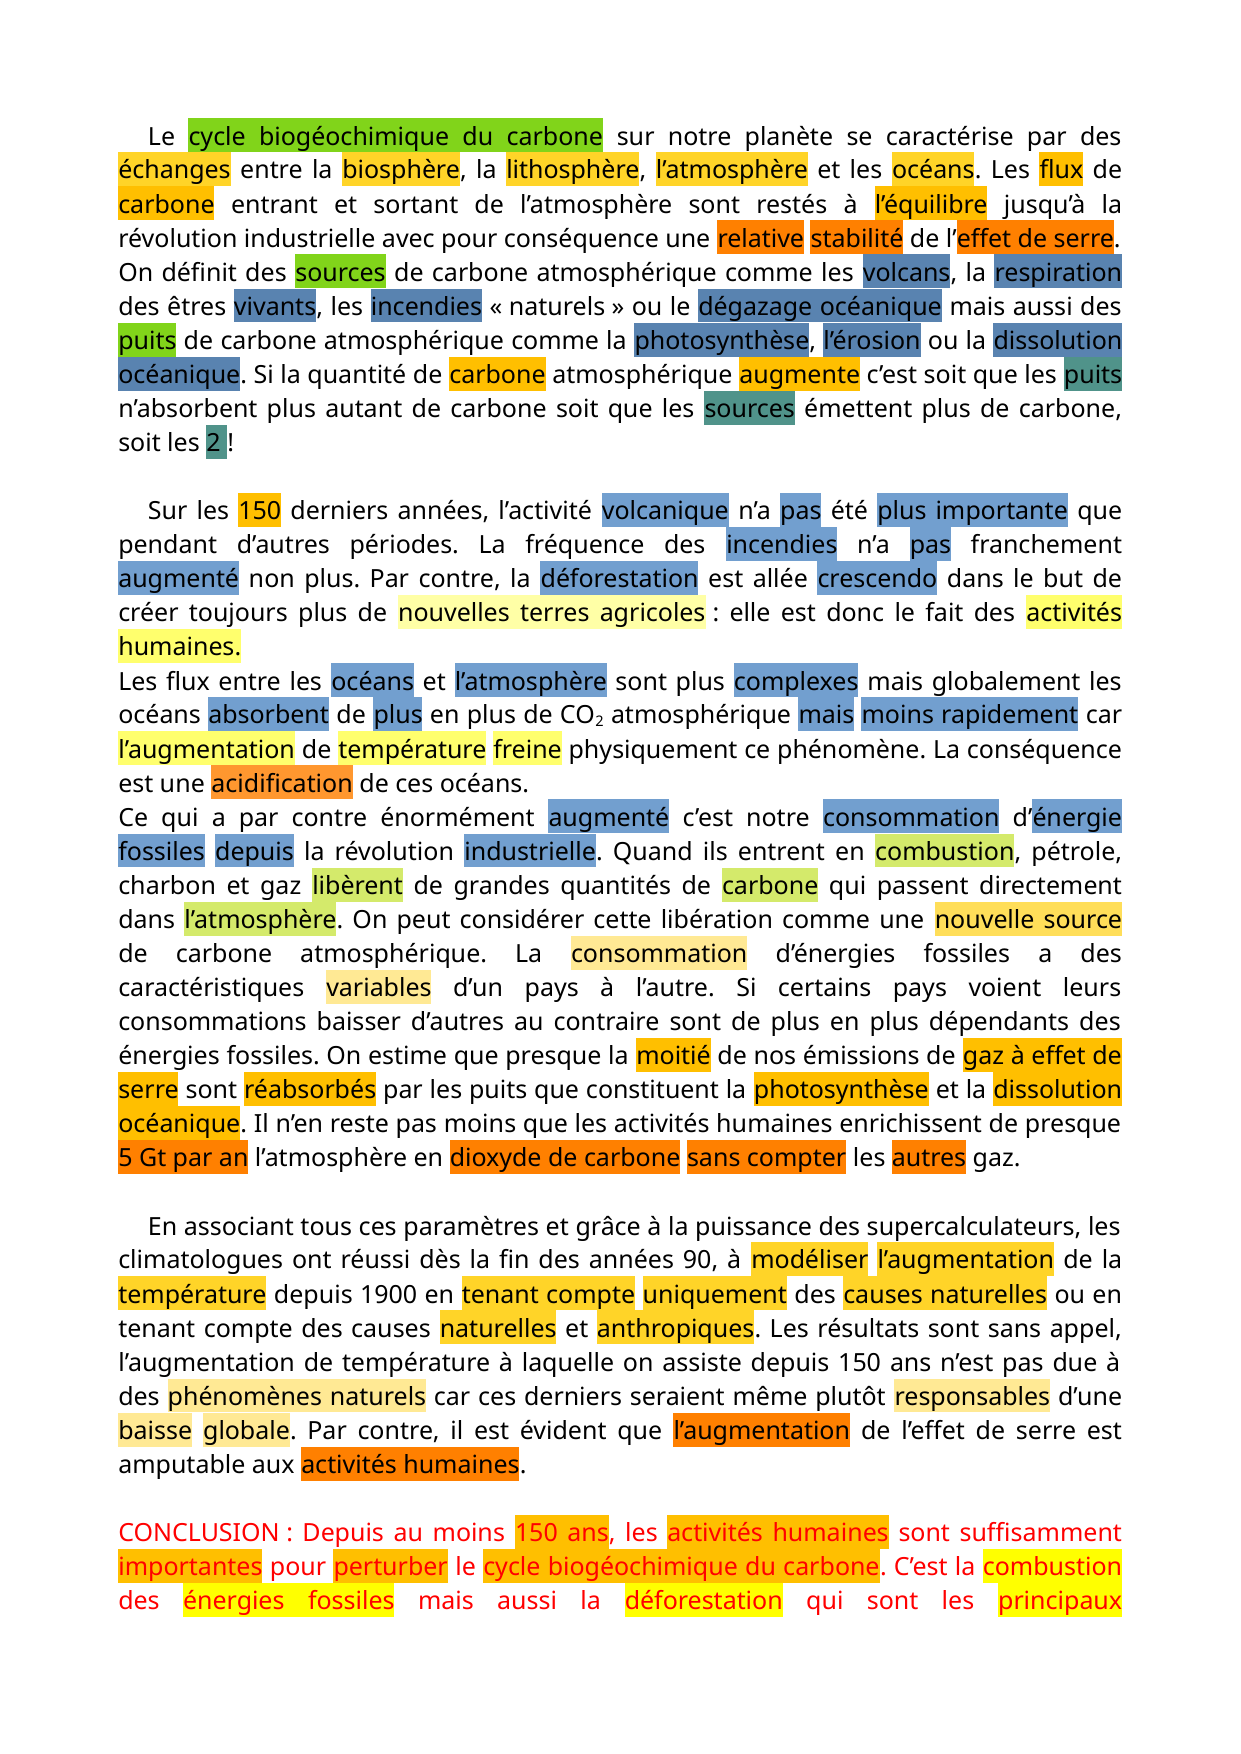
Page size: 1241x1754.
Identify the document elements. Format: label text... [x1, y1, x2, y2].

list CONCLUSION : Depuis au moins 150 ans, les activités humaines sont suffisamment importantes pour perturber le cycle biogéochimique du carbone. C’est la combustion des énergies fossiles mais aussi la déforestation qui sont les principaux [118, 1515, 1122, 1617]
text En associant tous ces paramètres et grâce à la puissance des supercalculateurs, les climatologues ont réussi dès la fin des années 90, à modéliser l’augmentation de la température depuis 1900 en tenant compte uniquement des causes naturelles ou en tenant compte des causes naturelles et anthropiques. Les résultats sont sans appel, l’augmentation de température à laquelle on assiste depuis 150 ans n’est pas due à des phénomènes naturels car ces derniers seraient même plutôt responsables d’une baisse globale. Par contre, il est évident que l’augmentation de l’effet de serre est amputable aux activités humaines. [118, 1208, 1122, 1481]
text Ce qui a par contre énormément augmenté c’est notre consommation d’énergie fossiles depuis la révolution industrielle. Quand ils entrent en combustion, pétrole, charbon et gaz libèrent de grandes quantités de carbone qui passent directement dans l’atmosphère. On peut considérer cette libération comme une nouvelle source de carbone atmosphérique. La consommation d’énergies fossiles a des caractéristiques variables d’un pays à l’autre. Si certains pays voient leurs consommations baisser d’autres au contraire sont de plus en plus dépendants des énergies fossiles. On estime que presque la moitié de nos émissions de gaz à effet de serre sont réabsorbés par les puits que constituent la photosynthèse et la dissolution océanique. Il n’en reste pas moins que les activités humaines enrichissent de presque 5 Gt par an l’atmosphère en dioxyde de carbone sans compter les autres gaz. [118, 799, 1122, 1174]
text Le cycle biogéochimique du carbone sur notre planète se caractérise par des échanges entre la biosphère, la lithosphère, l’atmosphère et les océans. Les flux de carbone entrant et sortant de l’atmosphère sont restés à l’équilibre jusqu’à la révolution industrielle avec pour conséquence une relative stabilité de l’effet de serre. [118, 118, 1122, 254]
text Les flux entre les océans et l’atmosphère sont plus complexes mais globalement les océans absorbent de plus en plus de CO2 atmosphérique mais moins rapidement car l’augmentation de température freine physiquement ce phénomène. La conséquence est une acidification de ces océans. [118, 663, 1122, 799]
text On définit des sources de carbone atmosphérique comme les volcans, la respiration des êtres vivants, les incendies « naturels » ou le dégazage océanique mais aussi des puits de carbone atmosphérique comme la photosynthèse, l’érosion ou la dissolution océanique. Si la quantité de carbone atmosphérique augmente c’est soit que les puits n’absorbent plus autant de carbone soit que les sources émettent plus de carbone, soit les 2 ! [118, 254, 1122, 459]
text Sur les 150 derniers années, l’activité volcanique n’a pas été plus importante que pendant d’autres périodes. La fréquence des incendies n’a pas franchement augmenté non plus. Par contre, la déforestation est allée crescendo dans le but de créer toujours plus de nouvelles terres agricoles : elle est donc le fait des activités humaines. [118, 493, 1122, 663]
